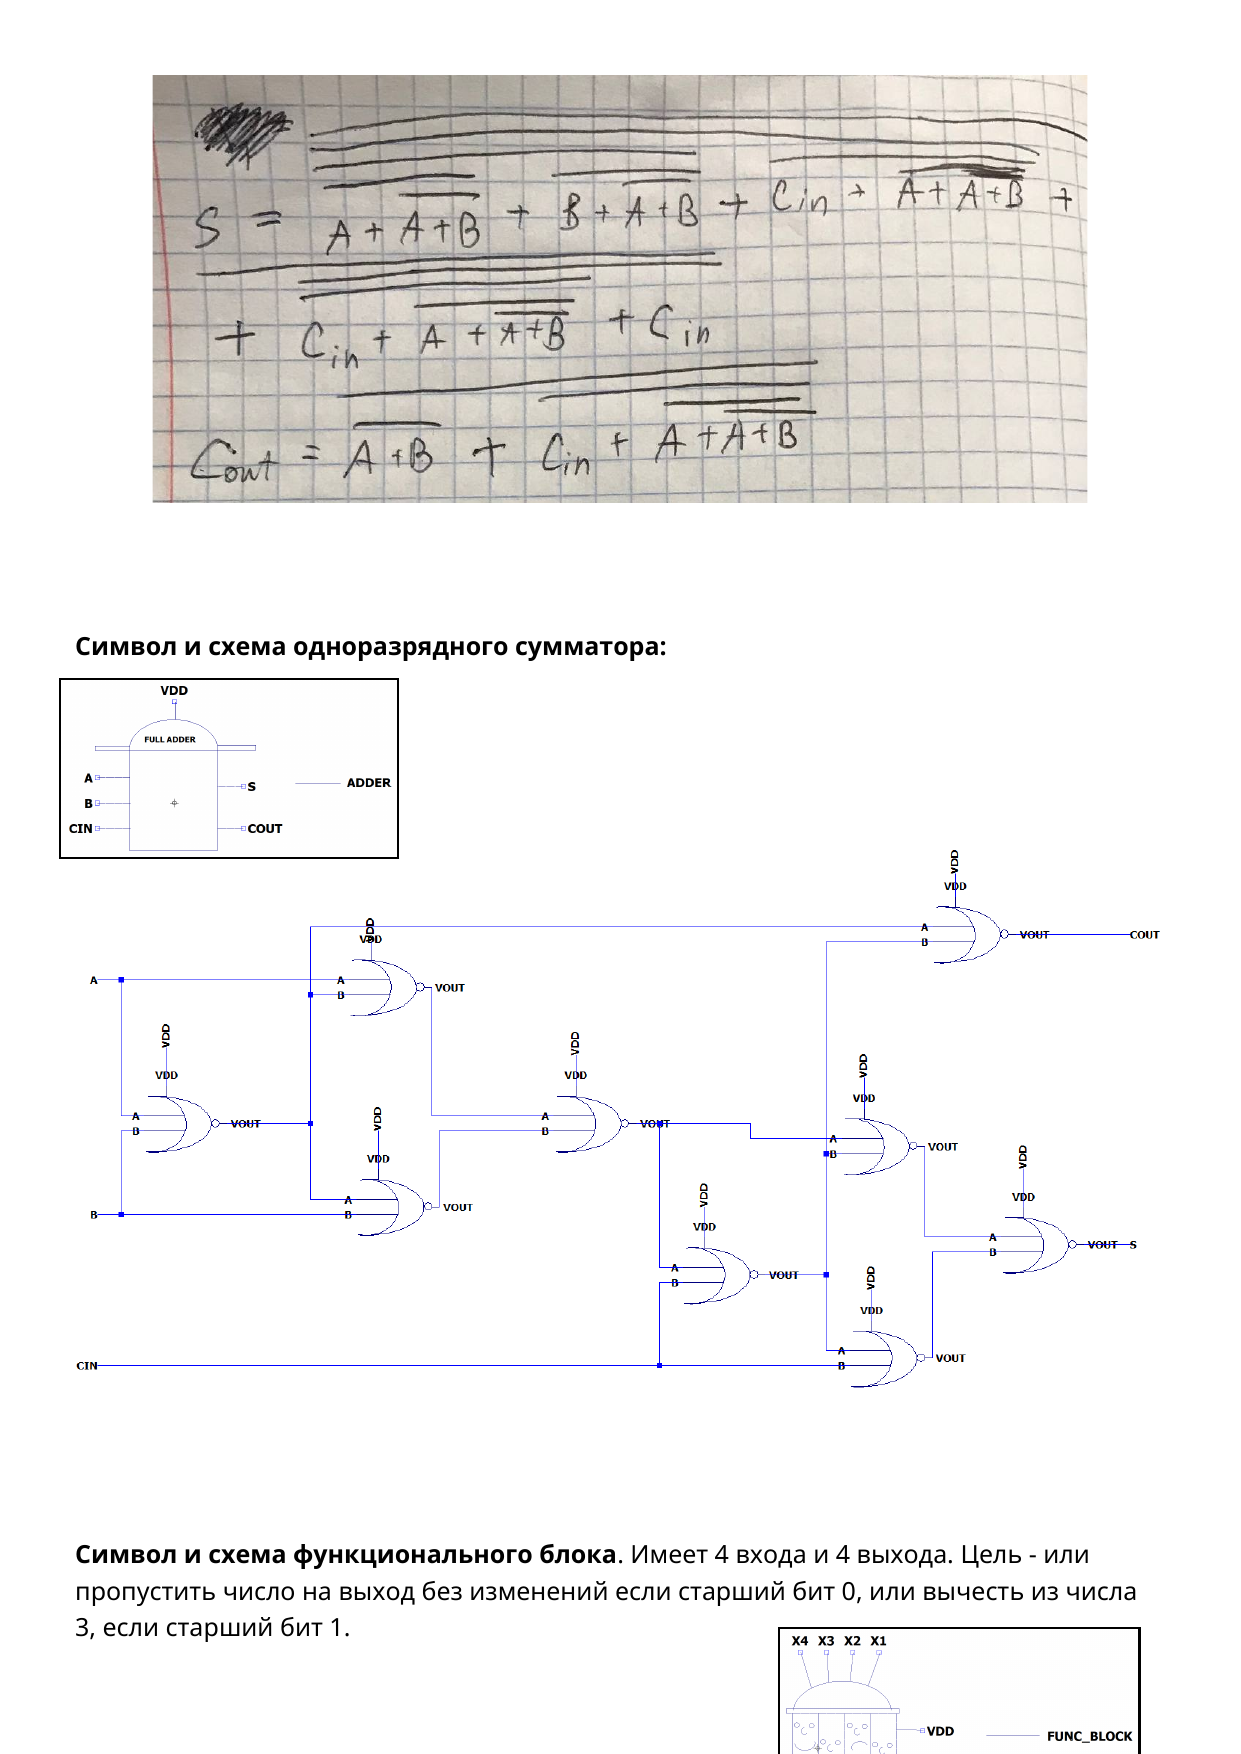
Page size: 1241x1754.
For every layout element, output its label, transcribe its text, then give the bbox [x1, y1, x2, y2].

picture [780, 1629, 1138, 1754]
picture [74, 835, 1165, 1396]
picture [152, 75, 1088, 503]
text Символ и схема функционального блока. Имеет 4 входа и 4 выхода. Цель - или пропустить число на выход без изменений если старший бит 0, или вычесть из числа 3, если старший бит 1. [75, 1537, 1165, 1644]
picture [61, 680, 397, 857]
text Символ и схема одноразрядного сумматора: [75, 628, 1165, 662]
